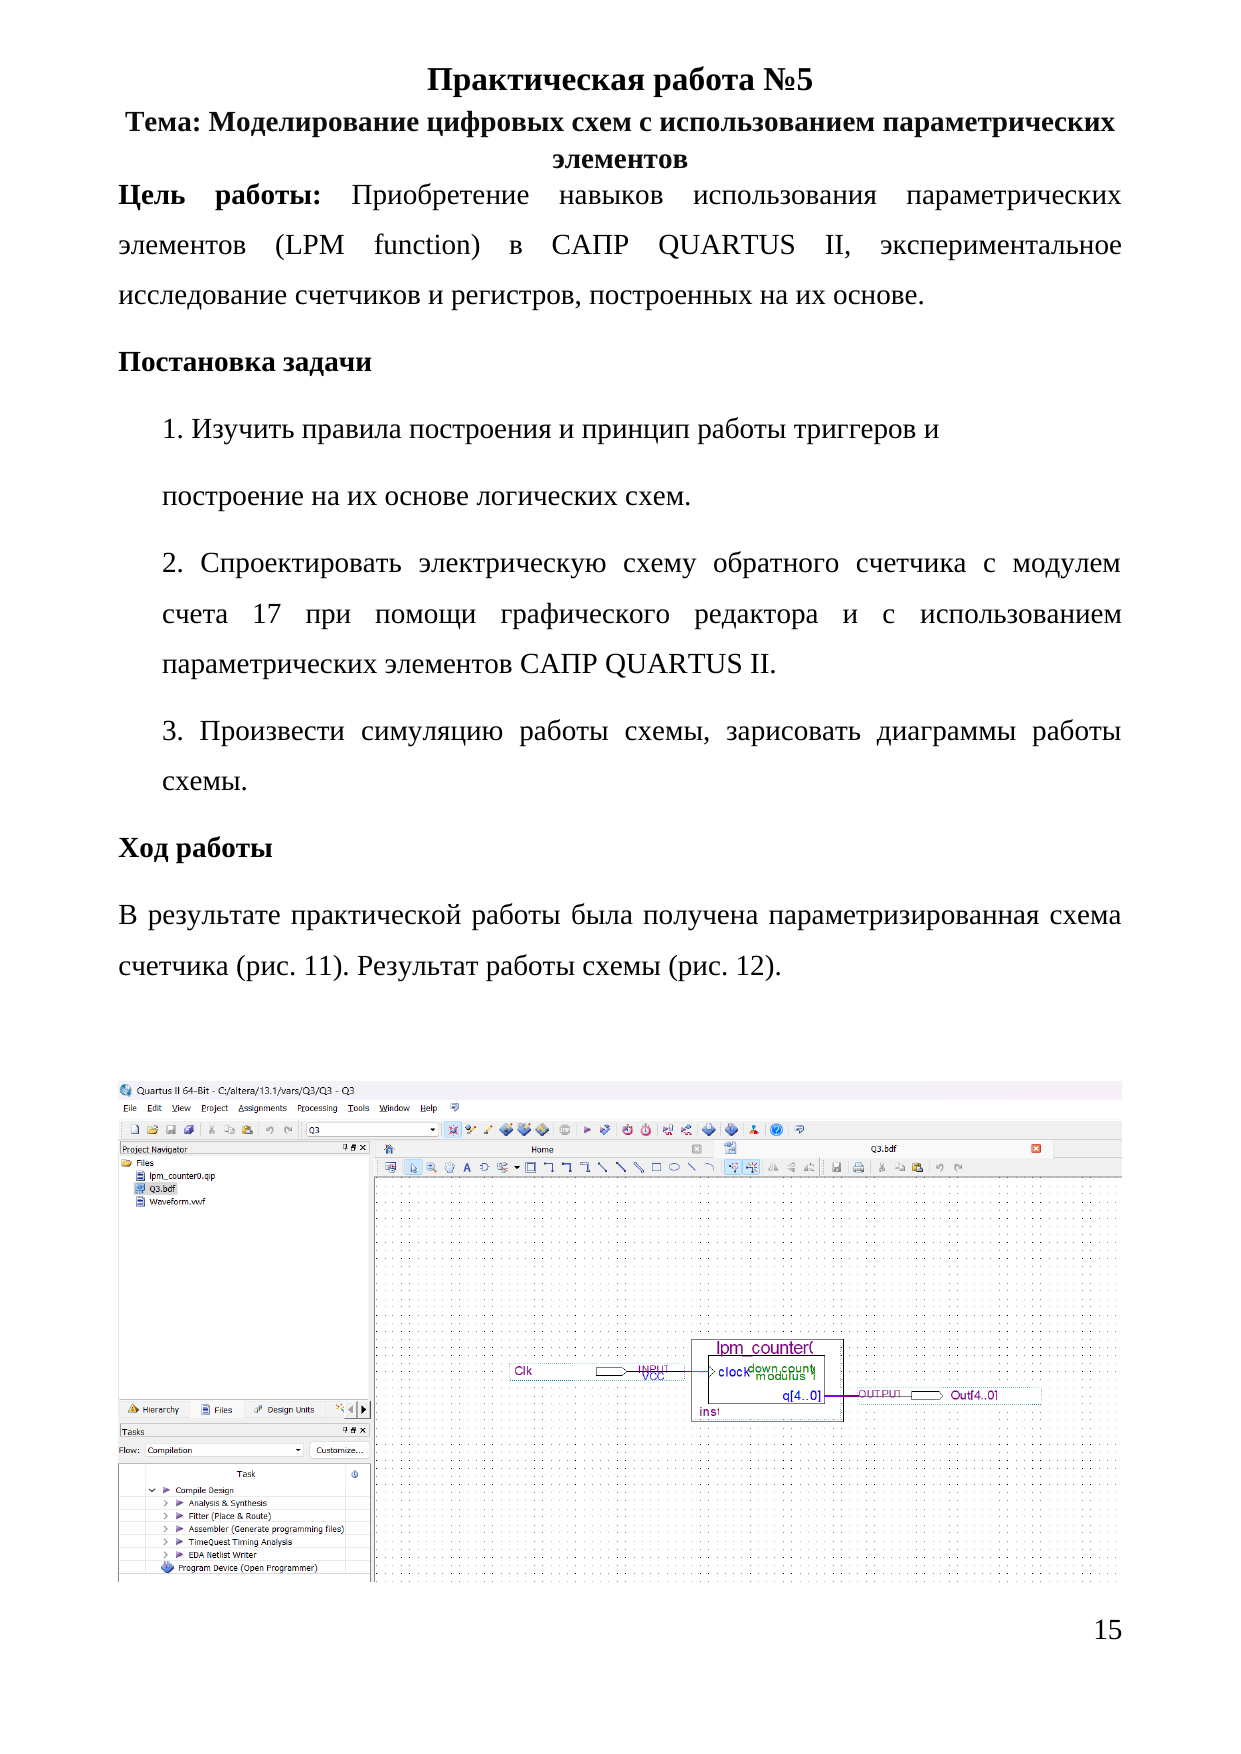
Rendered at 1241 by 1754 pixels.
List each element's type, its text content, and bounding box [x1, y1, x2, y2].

text 2. Спроектировать электрическую схему обратного счетчика с модулем счета 17 при помощи графического редактора и с использованием параметрических элементов САПР QUARTUS II. [162, 545, 1122, 679]
text Ход работы [118, 830, 1122, 864]
text В результате практической работы была получена параметризированная схема счетчика (рис. 11). Результат работы схемы (рис. 12). [118, 897, 1122, 981]
text 1. Изучить правила построения и принцип работы триггеров и [118, 411, 1122, 445]
text Цель работы: Приобретение навыков использования параметрических элементов (LPM function) в САПР QUARTUS II, экспериментальное исследование счетчиков и регистров, построенных на их основе. [118, 177, 1122, 311]
subtitle Практическая работа №5 [118, 59, 1122, 97]
text Постановка задачи [118, 344, 1122, 378]
picture [118, 1081, 1123, 1582]
text 3. Произвести симуляцию работы схемы, зарисовать диаграммы работы схемы. [162, 713, 1122, 797]
subtitle Тема: Моделирование цифровых схем с использованием параметрических элементов [118, 104, 1122, 174]
text построение на их основе логических схем. [118, 478, 1122, 512]
